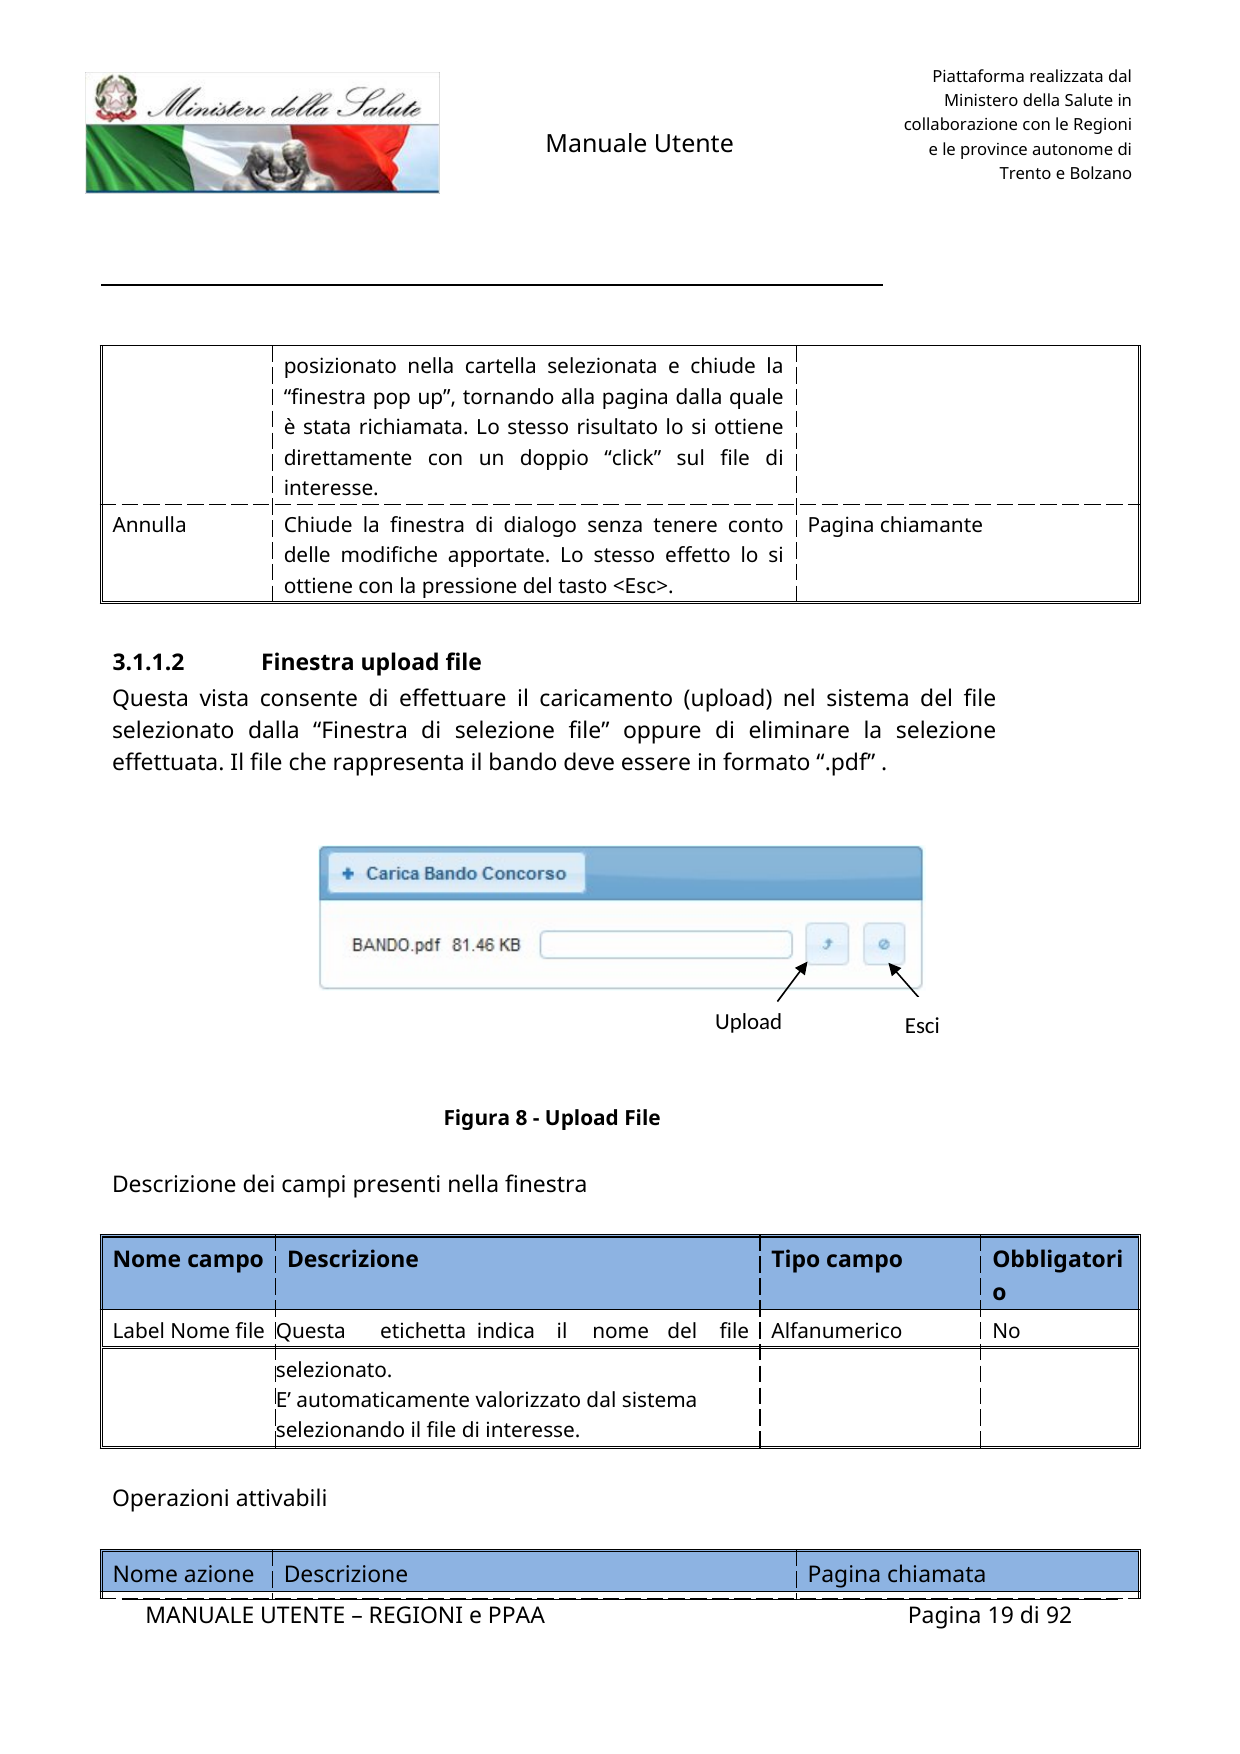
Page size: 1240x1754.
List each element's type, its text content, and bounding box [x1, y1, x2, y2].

table_header Nome campo [103, 1238, 276, 1309]
table_cell selezionato. E’ automaticamente valorizzato dal sistema selezionando il file di interesse. [276, 1349, 760, 1446]
table_cell Pagina chiamante [796, 504, 1138, 601]
table_cell Annulla [103, 504, 272, 601]
table_header Descrizione [272, 1552, 796, 1591]
table_cell posizionato nella cartella selezionata e chiude la “finestra pop up”, tornando alla pagina dalla quale è stata richiamata. Lo stesso risultato lo si ottiene direttamente con un doppio “click” sul file di interesse. [272, 346, 796, 503]
text Figura 8 - Upload File [112, 1103, 997, 1132]
table_cell [103, 1349, 276, 1446]
text Questa vista consente di effettuare il caricamento (upload) nel sistema del file selezionato dalla “Finestra di selezione file” oppure di eliminare la selezione effettuata. Il file che rappresenta il bando deve essere in formato “.pdf” . [112, 682, 997, 777]
table_header [592, 1238, 667, 1309]
table_header [719, 1238, 760, 1309]
table_cell [103, 346, 272, 503]
table_cell Alfanumerico [760, 1310, 981, 1346]
table_cell indica [477, 1310, 556, 1346]
table_header Pagina chiamata [796, 1552, 1138, 1591]
table_cell [760, 1349, 981, 1446]
table_cell Label Nome file [103, 1310, 276, 1346]
table_header Tipo campo [760, 1238, 981, 1309]
table_cell del [667, 1310, 719, 1346]
table_header Obbligatorio [981, 1238, 1138, 1309]
table_cell [103, 1592, 272, 1598]
text Descrizione dei campi presenti nella finestra [112, 1167, 1069, 1199]
table_cell file [719, 1310, 760, 1346]
subtitle 3.1.1.2 Finestra upload file [112, 645, 1078, 677]
table_cell [981, 1349, 1138, 1446]
table_header [667, 1238, 719, 1309]
table_cell [796, 346, 1138, 503]
table_cell nome [592, 1310, 667, 1346]
table_cell il [556, 1310, 592, 1346]
table_header Nome azione [103, 1552, 272, 1591]
table_header [477, 1238, 556, 1309]
table_cell [273, 1592, 796, 1598]
table_header [556, 1238, 592, 1309]
table_cell Chiude la finestra di dialogo senza tenere conto delle modifiche apportate. Lo stesso effetto lo si ottiene con la pressione del tasto <Esc>. [272, 504, 796, 601]
table_cell No [981, 1310, 1138, 1346]
table_cell [797, 1592, 1138, 1598]
table_cell Questa etichetta [276, 1310, 477, 1346]
text Operazioni attivabili [112, 1482, 1069, 1514]
table_header Descrizione [276, 1238, 477, 1309]
